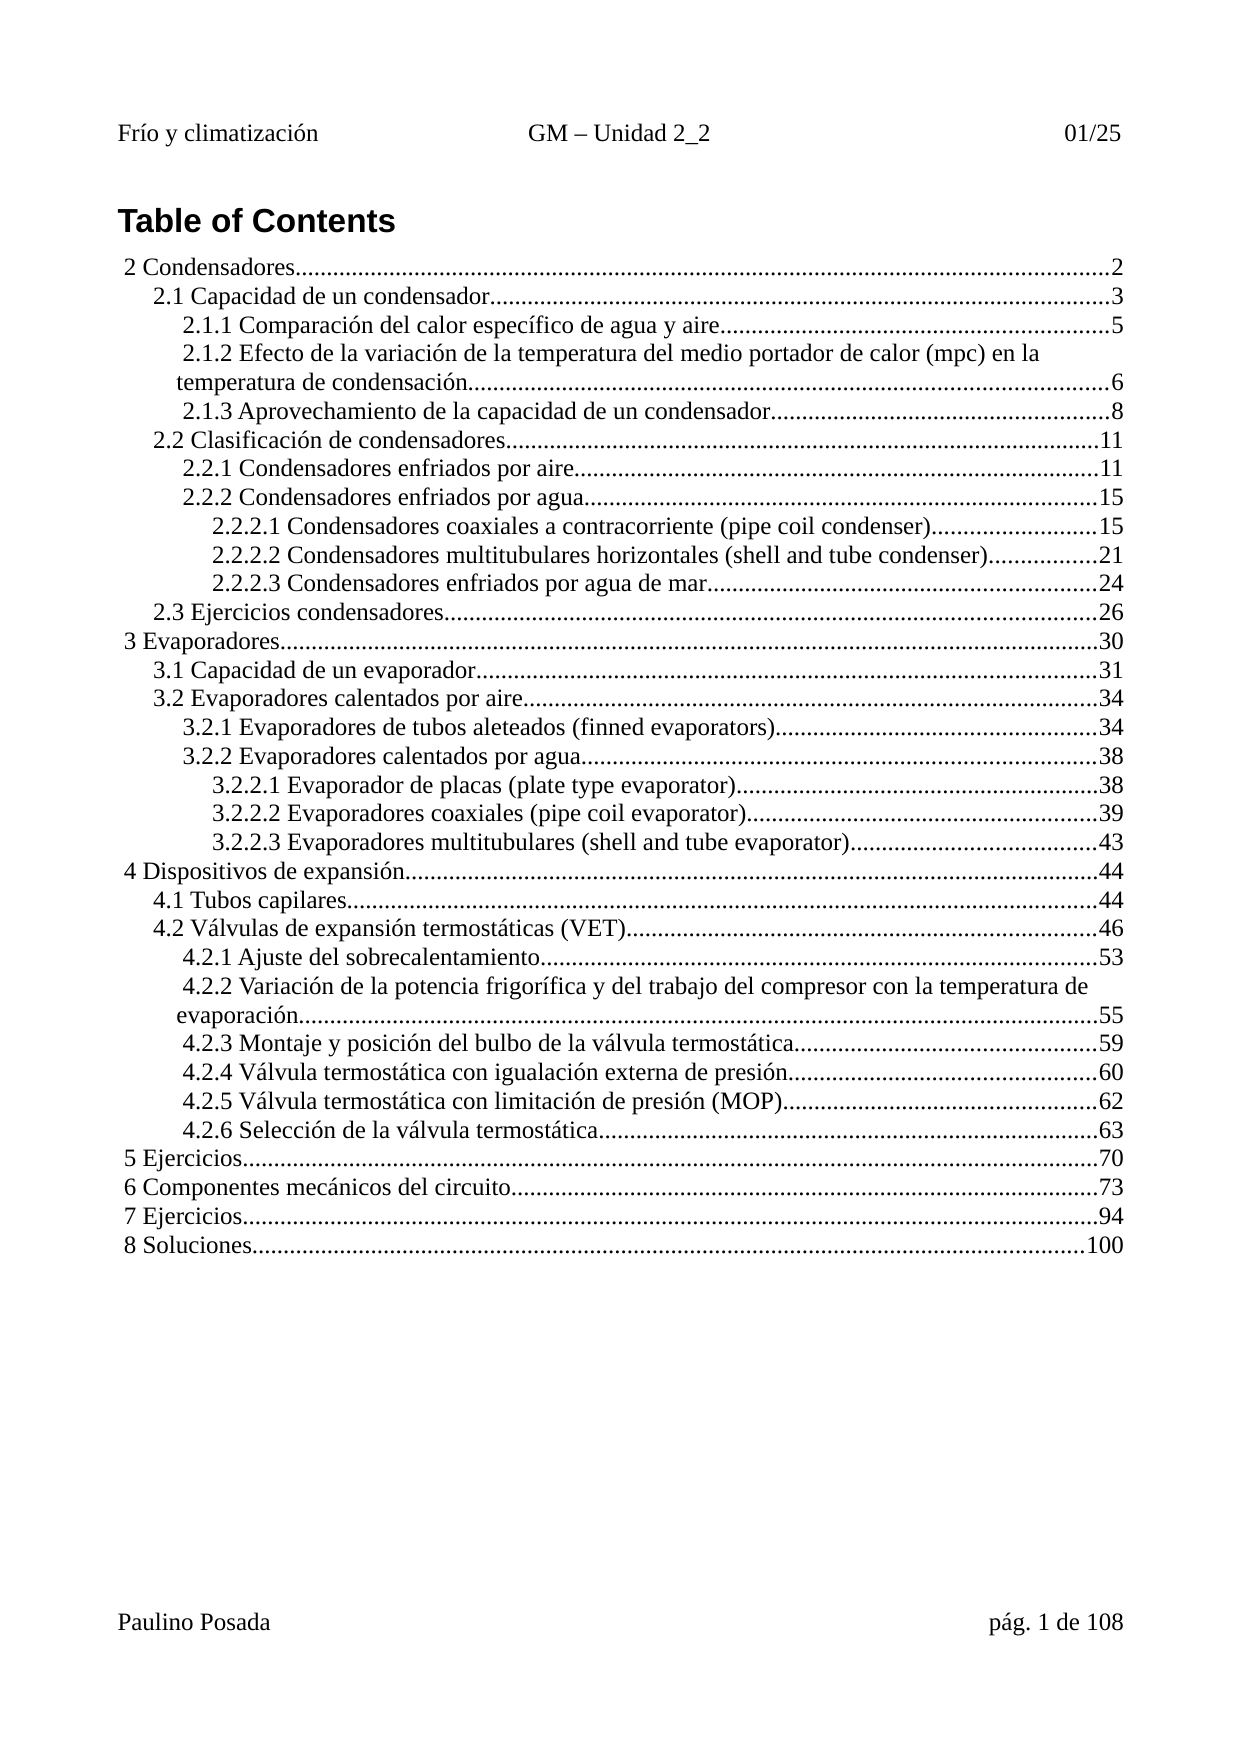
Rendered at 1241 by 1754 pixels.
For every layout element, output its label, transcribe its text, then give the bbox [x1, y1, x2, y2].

text 4.2.6 Selección de la válvula termostática 63 [176, 1115, 1123, 1143]
text 3.2 Evaporadores calentados por aire 34 [147, 683, 1123, 712]
text 4.2.1 Ajuste del sobrecalentamiento 53 [176, 942, 1123, 971]
text 2.1 Capacidad de un condensador 3 [147, 281, 1123, 310]
text 4.2 Válvulas de expansión termostáticas (VET) 46 [147, 913, 1123, 942]
text 2.1.1 Comparación del calor específico de agua y aire 5 [176, 310, 1123, 338]
text 6 Componentes mecánicos del circuito 73 [117, 1172, 1123, 1201]
text 4.1 Tubos capilares 44 [147, 885, 1123, 913]
text 2.3 Ejercicios condensadores 26 [147, 597, 1123, 626]
text 4.2.2 Variación de la potencia frigorífica y del trabajo del compresor con la temperatura de evaporación 55 [176, 971, 1123, 1028]
text 3.2.2.1 Evaporador de placas (plate type evaporator) 38 [206, 770, 1123, 798]
text 3.2.2 Evaporadores calentados por agua 38 [176, 741, 1123, 770]
text 4.2.3 Montaje y posición del bulbo de la válvula termostática 59 [176, 1028, 1123, 1057]
text 3.2.2.2 Evaporadores coaxiales (pipe coil evaporator) 39 [206, 798, 1123, 827]
text 2.2.2.2 Condensadores multitubulares horizontales (shell and tube condenser) 21 [206, 540, 1123, 568]
text 3.1 Capacidad de un evaporador 31 [147, 655, 1123, 683]
text 5 Ejercicios 70 [117, 1143, 1123, 1172]
text 3.2.2.3 Evaporadores multitubulares (shell and tube evaporator) 43 [206, 827, 1123, 856]
text 3 Evaporadores 30 [117, 626, 1123, 655]
text 4 Dispositivos de expansión 44 [117, 856, 1123, 885]
text 3.2.1 Evaporadores de tubos aleteados (finned evaporators) 34 [176, 712, 1123, 741]
text 2.2.2 Condensadores enfriados por agua 15 [176, 482, 1123, 511]
text 4.2.5 Válvula termostática con limitación de presión (MOP) 62 [176, 1086, 1123, 1115]
subtitle Table of Contents [117, 201, 1123, 240]
text 2.2.2.3 Condensadores enfriados por agua de mar 24 [206, 568, 1123, 597]
text 2.2.2.1 Condensadores coaxiales a contracorriente (pipe coil condenser) 15 [206, 511, 1123, 540]
text 8 Soluciones 100 [117, 1230, 1123, 1258]
text 7 Ejercicios 94 [117, 1201, 1123, 1230]
text 2.2.1 Condensadores enfriados por aire 11 [176, 453, 1123, 482]
text 2.2 Clasificación de condensadores 11 [147, 425, 1123, 453]
text 2 Condensadores 2 [117, 252, 1123, 281]
text 4.2.4 Válvula termostática con igualación externa de presión 60 [176, 1057, 1123, 1086]
text 2.1.2 Efecto de la variación de la temperatura del medio portador de calor (mpc) en la temperatura de condensación 6 [176, 338, 1123, 396]
text 2.1.3 Aprovechamiento de la capacidad de un condensador 8 [176, 396, 1123, 425]
